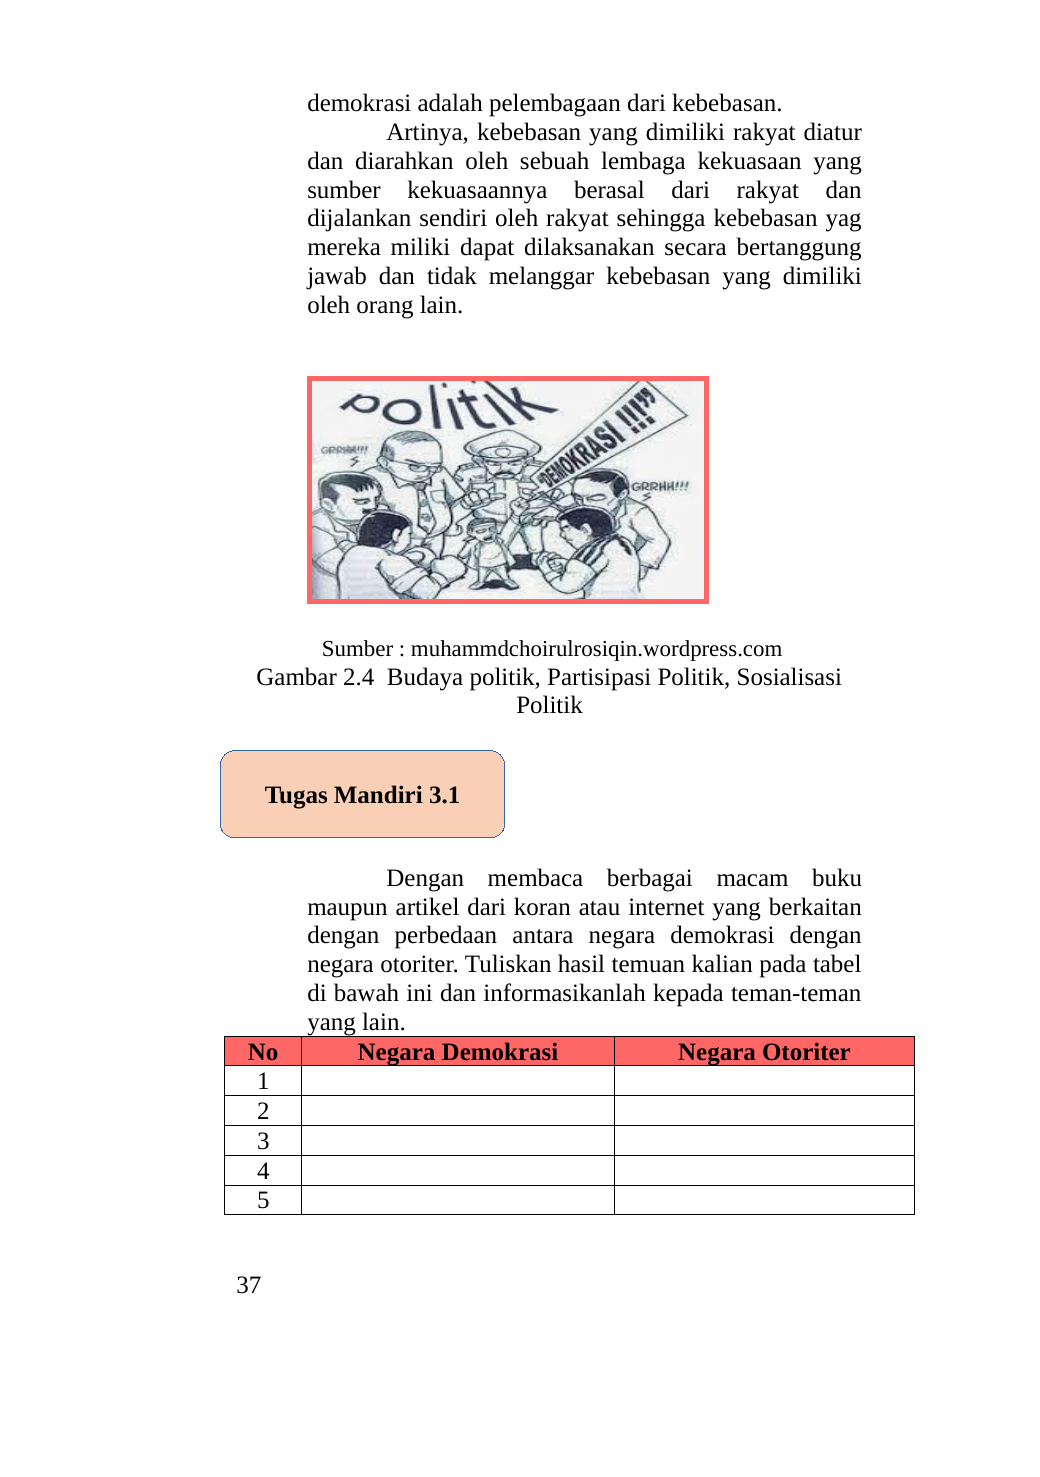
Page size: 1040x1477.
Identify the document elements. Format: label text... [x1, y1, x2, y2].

table_cell [615, 1066, 914, 1095]
table_header Negara Otoriter [615, 1037, 914, 1065]
table_cell [615, 1096, 914, 1125]
table_cell [615, 1156, 914, 1184]
table_cell [615, 1126, 914, 1155]
text Gambar 2.4 Budaya politik, Partisipasi Politik, Sosialisasi Politik [236, 662, 862, 719]
table_header No [225, 1037, 301, 1065]
table_header Negara Demokrasi [302, 1037, 614, 1065]
text Sumber : muhammdchoirulrosiqin.wordpress.com [236, 636, 862, 662]
table_cell 5 [225, 1186, 301, 1214]
table_cell 4 [225, 1156, 301, 1184]
picture [312, 381, 704, 599]
text Dengan membaca berbagai macam buku maupun artikel dari koran atau internet yang berkaitan dengan perbedaan antara negara demokrasi dengan negara otoriter. Tuliskan hasil temuan kalian pada tabel di bawah ini dan informasikanlah kepada teman-teman yang lain. [307, 863, 862, 1036]
table_cell 2 [225, 1096, 301, 1125]
table_cell [302, 1126, 614, 1155]
table_cell [302, 1156, 614, 1184]
table_cell [615, 1186, 914, 1214]
table_cell 1 [225, 1066, 301, 1095]
table_cell [302, 1096, 614, 1125]
text Lakukanlah studi literatur [501, 806, 862, 834]
table_cell [302, 1186, 614, 1214]
text demokrasi adalah pelembagaan dari kebebasan. Artinya, kebebasan yang dimiliki rakyat diatur dan diarahkan oleh sebuah lembaga kekuasaan yang sumber kekuasaannya berasal dari rakyat dan dijalankan sendiri oleh rakyat sehingga kebebasan yag mereka miliki dapat dilaksanakan secara bertanggung jawab dan tidak melanggar kebebasan yang dimiliki oleh orang lain. [307, 88, 862, 318]
table_cell [302, 1066, 614, 1095]
table_cell 3 [225, 1126, 301, 1155]
